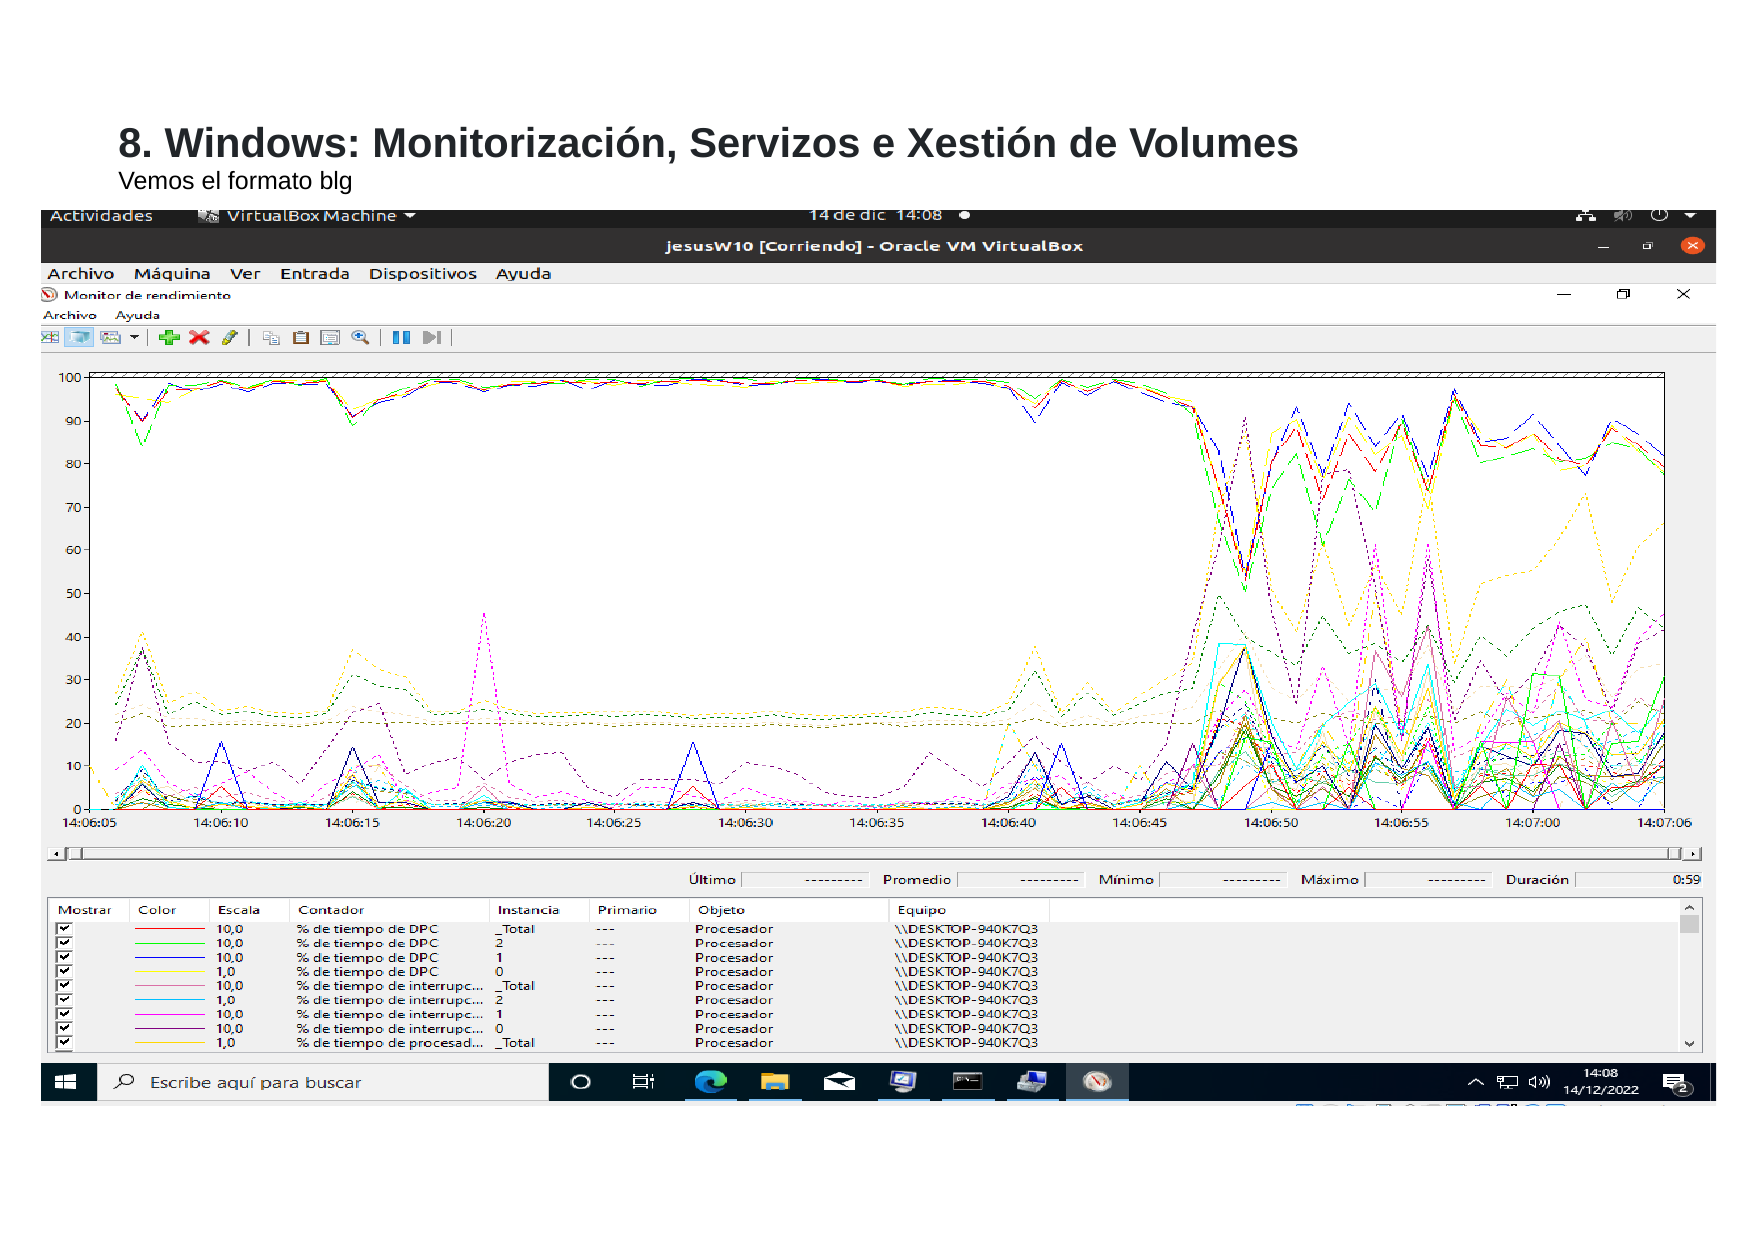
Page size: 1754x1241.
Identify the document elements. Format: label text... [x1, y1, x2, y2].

text Vemos el formato blg [118, 166, 1636, 195]
picture [41, 210, 1717, 1106]
text 8. Windows: Monitorización, Servizos e Xestión de Volumes [118, 118, 1636, 166]
